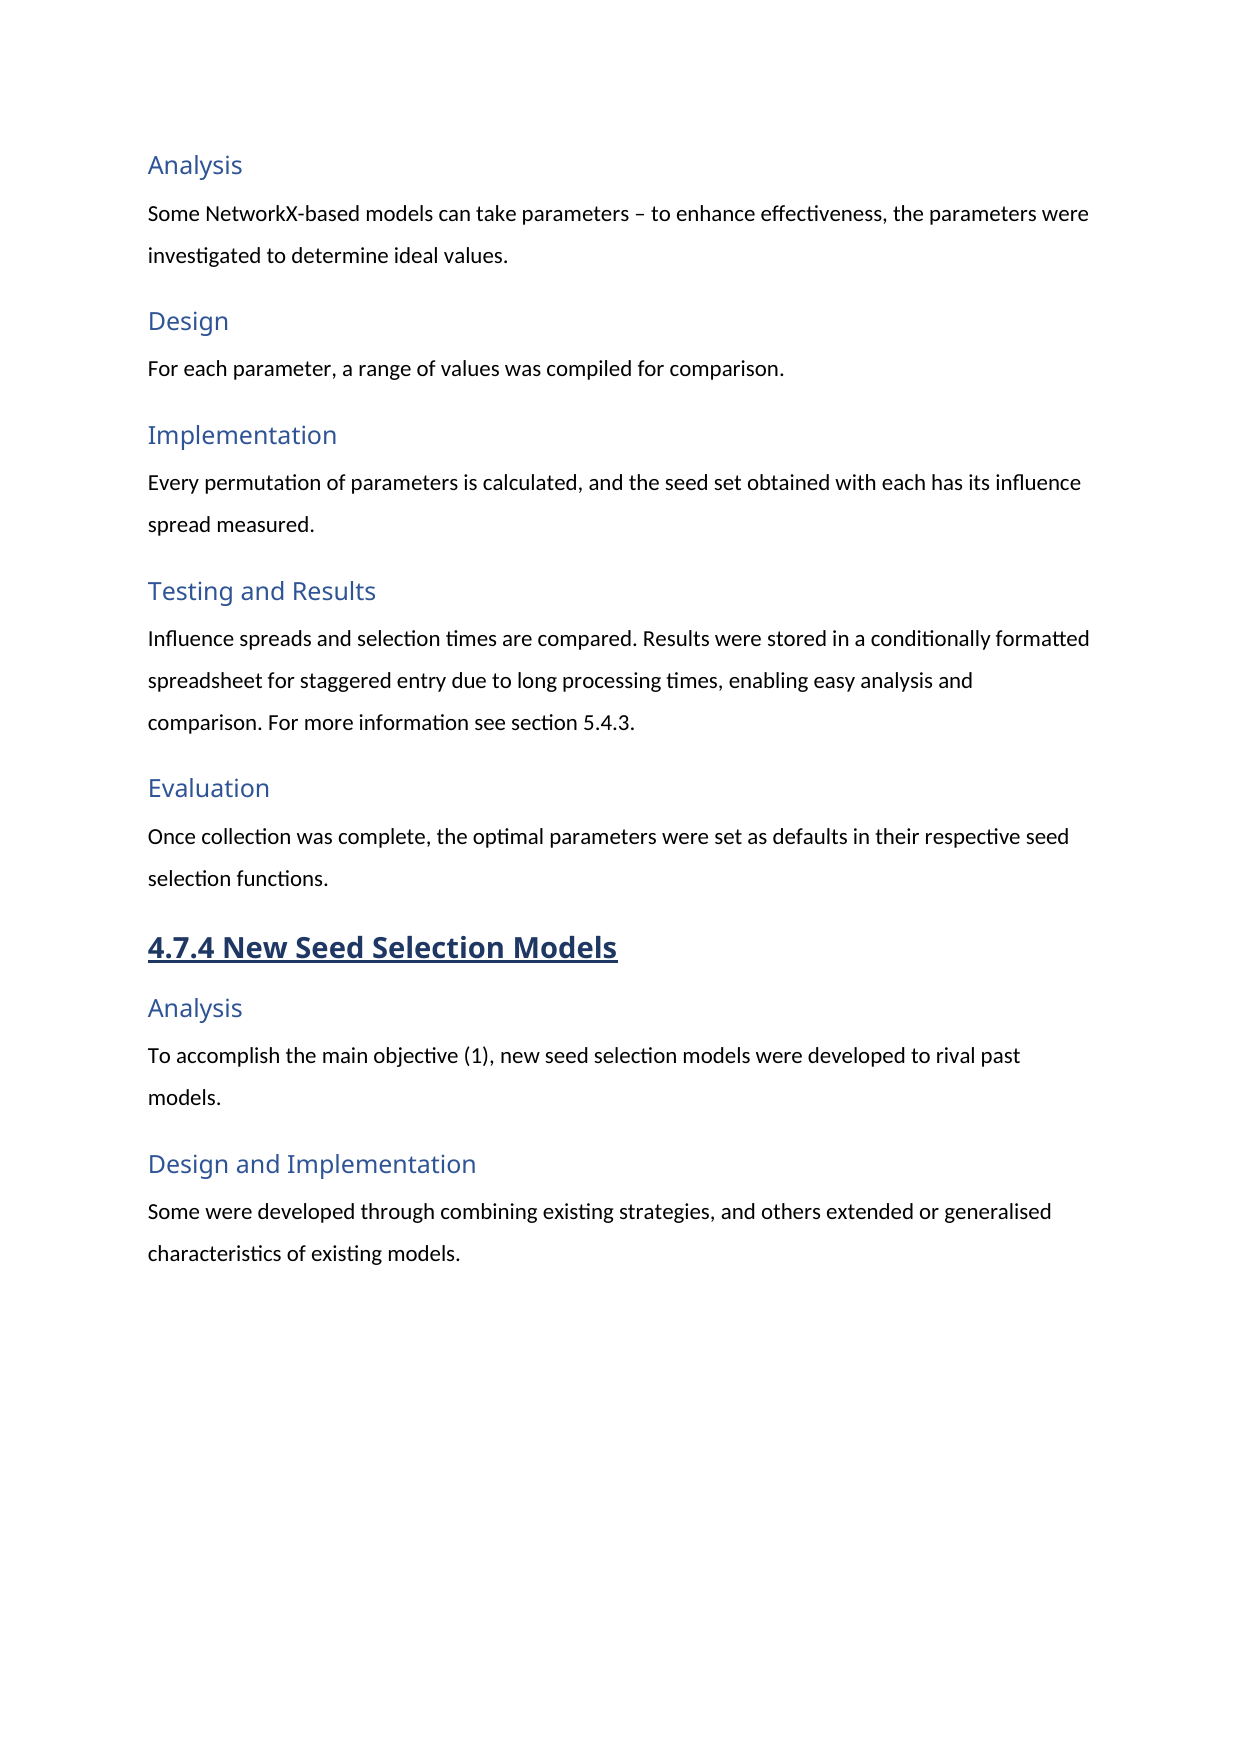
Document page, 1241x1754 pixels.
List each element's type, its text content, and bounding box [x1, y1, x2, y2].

text To accomplish the main objective (1), new seed selection models were developed to rival past models. [148, 1042, 1092, 1112]
subtitle Analysis [148, 991, 1092, 1024]
text Some were developed through combining existing strategies, and others extended or generalised characteristics of existing models. [148, 1197, 1092, 1267]
text Once collection was complete, the optimal parameters were set as defaults in their respective seed selection functions. [148, 822, 1092, 892]
subtitle Implementation [148, 417, 1092, 451]
subtitle 4.7.4 New Seed Selection Models [148, 927, 1092, 967]
subtitle Analysis [148, 148, 1092, 182]
subtitle Evaluation [148, 771, 1092, 805]
text Influence spreads and selection times are compared. Results were stored in a conditionally formatted spreadsheet for staggered entry due to long processing times, enabling easy analysis and comparison. For more information see section 5.4.3. [148, 624, 1092, 736]
subtitle Testing and Results [148, 573, 1092, 607]
subtitle Design [148, 303, 1092, 338]
text Every permutation of parameters is calculated, and the seed set obtained with each has its influence spread measured. [148, 468, 1092, 538]
text For each parameter, a range of values was compiled for comparison. [148, 354, 1092, 383]
subtitle Design and Implementation [148, 1146, 1092, 1180]
text Some NetworkX-based models can take parameters – to enhance effectiveness, the parameters were investigated to determine ideal values. [148, 199, 1092, 269]
